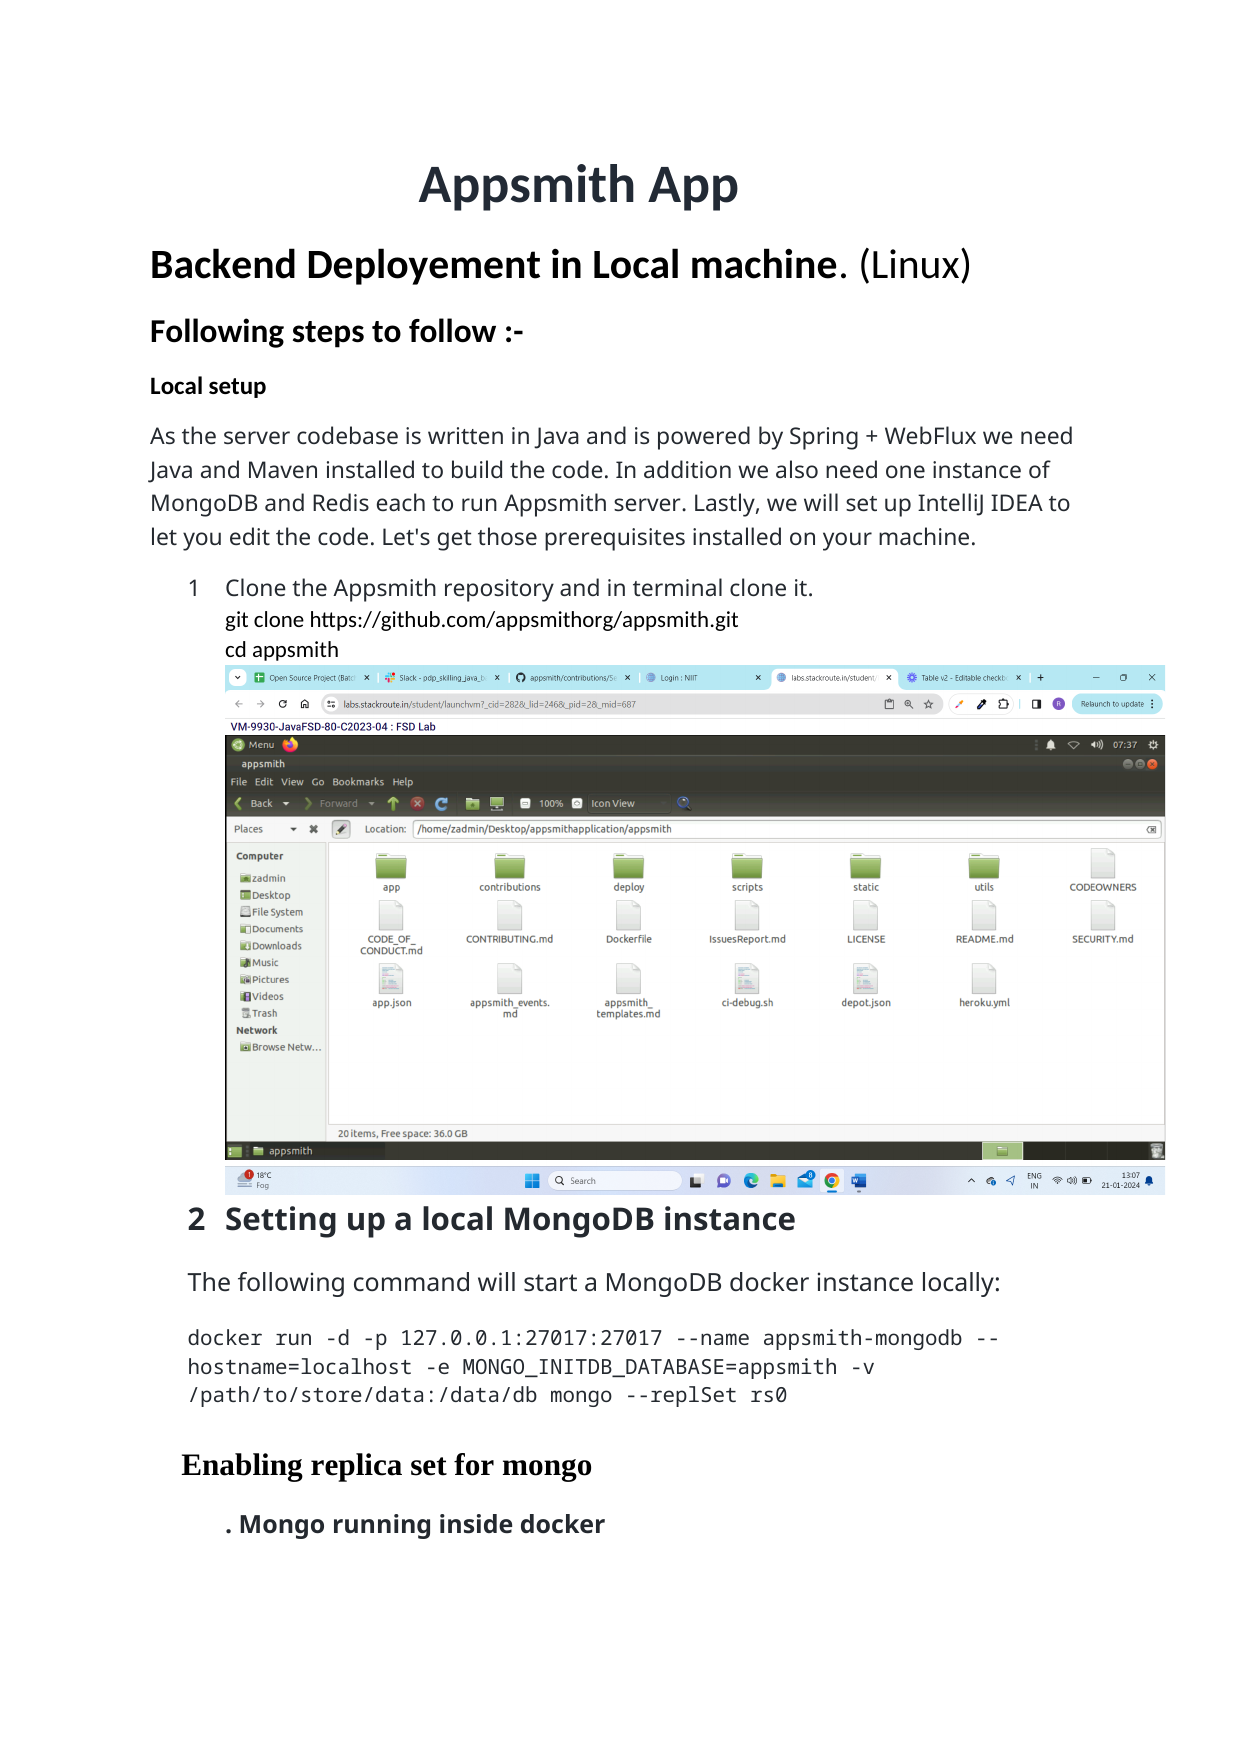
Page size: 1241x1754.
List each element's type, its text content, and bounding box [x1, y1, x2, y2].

list cd appsmith [225, 635, 1090, 663]
text Appsmith App [150, 150, 1090, 216]
text docker run -d -p 127.0.0.1:27017:27017 --name appsmith-mongodb --hostname=localhost -e MONGO_INITDB_DATABASE=appsmith -v /path/to/store/data:/data/db mongo --replSet rs0 [187, 1323, 1090, 1409]
text Local setup [150, 370, 1090, 401]
subtitle Enabling replica set for mongo [150, 1446, 1090, 1482]
text Backend Deployement in Local machine. (Linux) [150, 238, 1090, 289]
list git clone https://github.com/appsmithorg/appsmith.git [225, 605, 1090, 633]
text . Mongo running inside docker [225, 1507, 1090, 1541]
text Following steps to follow :- [150, 309, 1090, 350]
text As the server codebase is written in Java and is powered by Spring + WebFlux we need Java and Maven installed to build the code. In addition we also need one instance of MongoDB and Redis each to run Appsmith server. Lastly, we will set up IntelliJ IDEA to let you edit the code. Let's get those prerequisites installed on your machine. [150, 420, 1090, 552]
text The following command will start a MongoDB docker instance locally: [187, 1264, 1090, 1298]
subtitle Setting up a local MongoDB instance [187, 1197, 1090, 1239]
list Clone the Appsmith repository and in terminal clone it. [187, 571, 1090, 603]
picture [225, 665, 1166, 1195]
